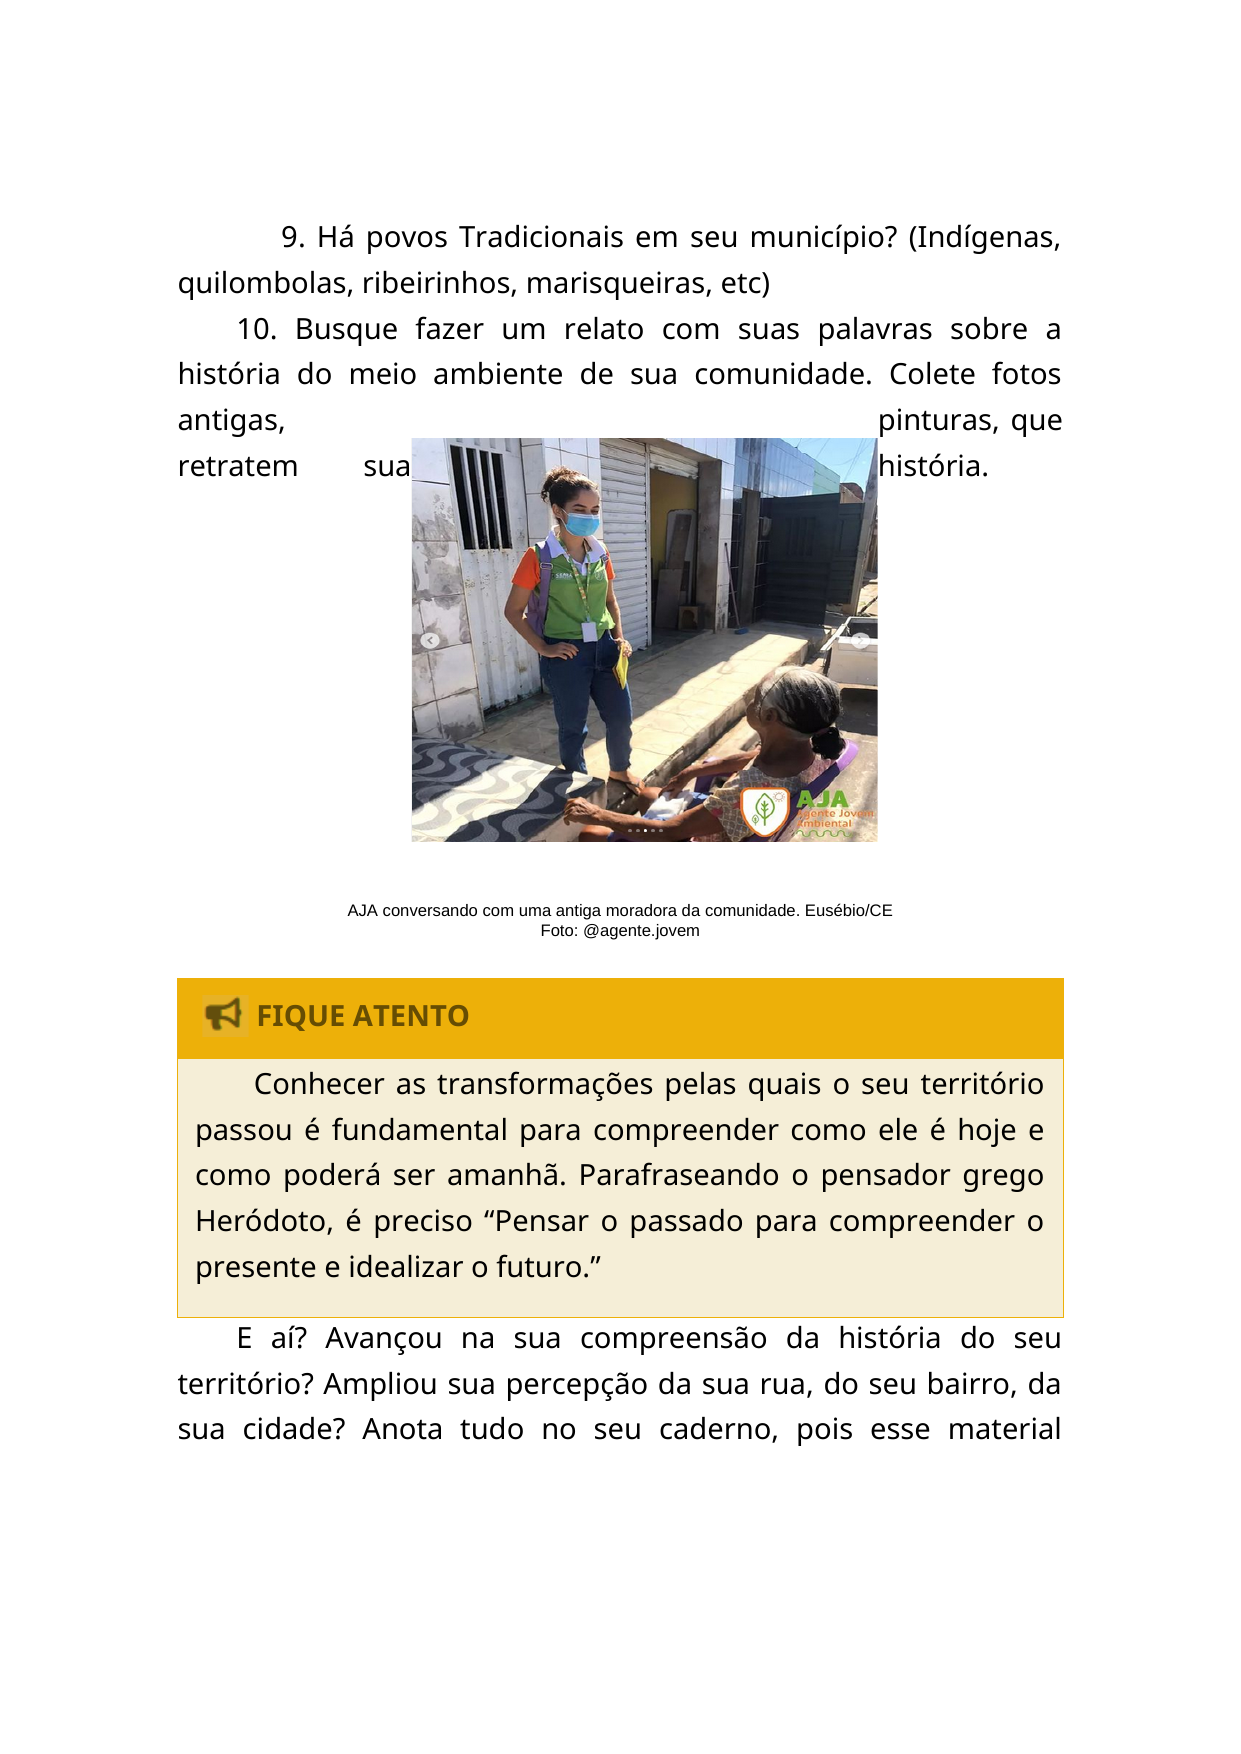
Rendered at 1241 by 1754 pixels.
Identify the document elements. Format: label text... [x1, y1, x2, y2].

text E aí? Avançou na sua compreensão da história do seu território? Ampliou sua percepção da sua rua, do seu bairro, da sua cidade? Anota tudo no seu caderno, pois esse material [177, 1318, 1063, 1448]
text AJA conversando com uma antiga moradora da comunidade. Eusébio/CE [177, 901, 1063, 920]
picture [411, 438, 878, 842]
text 9. Há povos Tradicionais em seu município? (Indígenas, quilombolas, ribeirinhos, marisqueiras, etc) [177, 217, 1063, 302]
table_cell Conhecer as transformações pelas quais o seu território passou é fundamental para compreender como ele é hoje e como poderá ser amanhã. Parafraseando o pensador grego Heródoto, é preciso “Pensar o passado para compreender o presente e idealizar o futuro.” [178, 1059, 1063, 1317]
table_header FIQUE ATENTO [178, 979, 1063, 1058]
text 10. Busque fazer um relato com suas palavras sobre a história do meio ambiente de sua comunidade. Colete fotos antigas, pinturas, que retratem sua história. [177, 308, 1063, 484]
picture [202, 995, 249, 1037]
text Foto: @agente.jovem [177, 920, 1063, 939]
